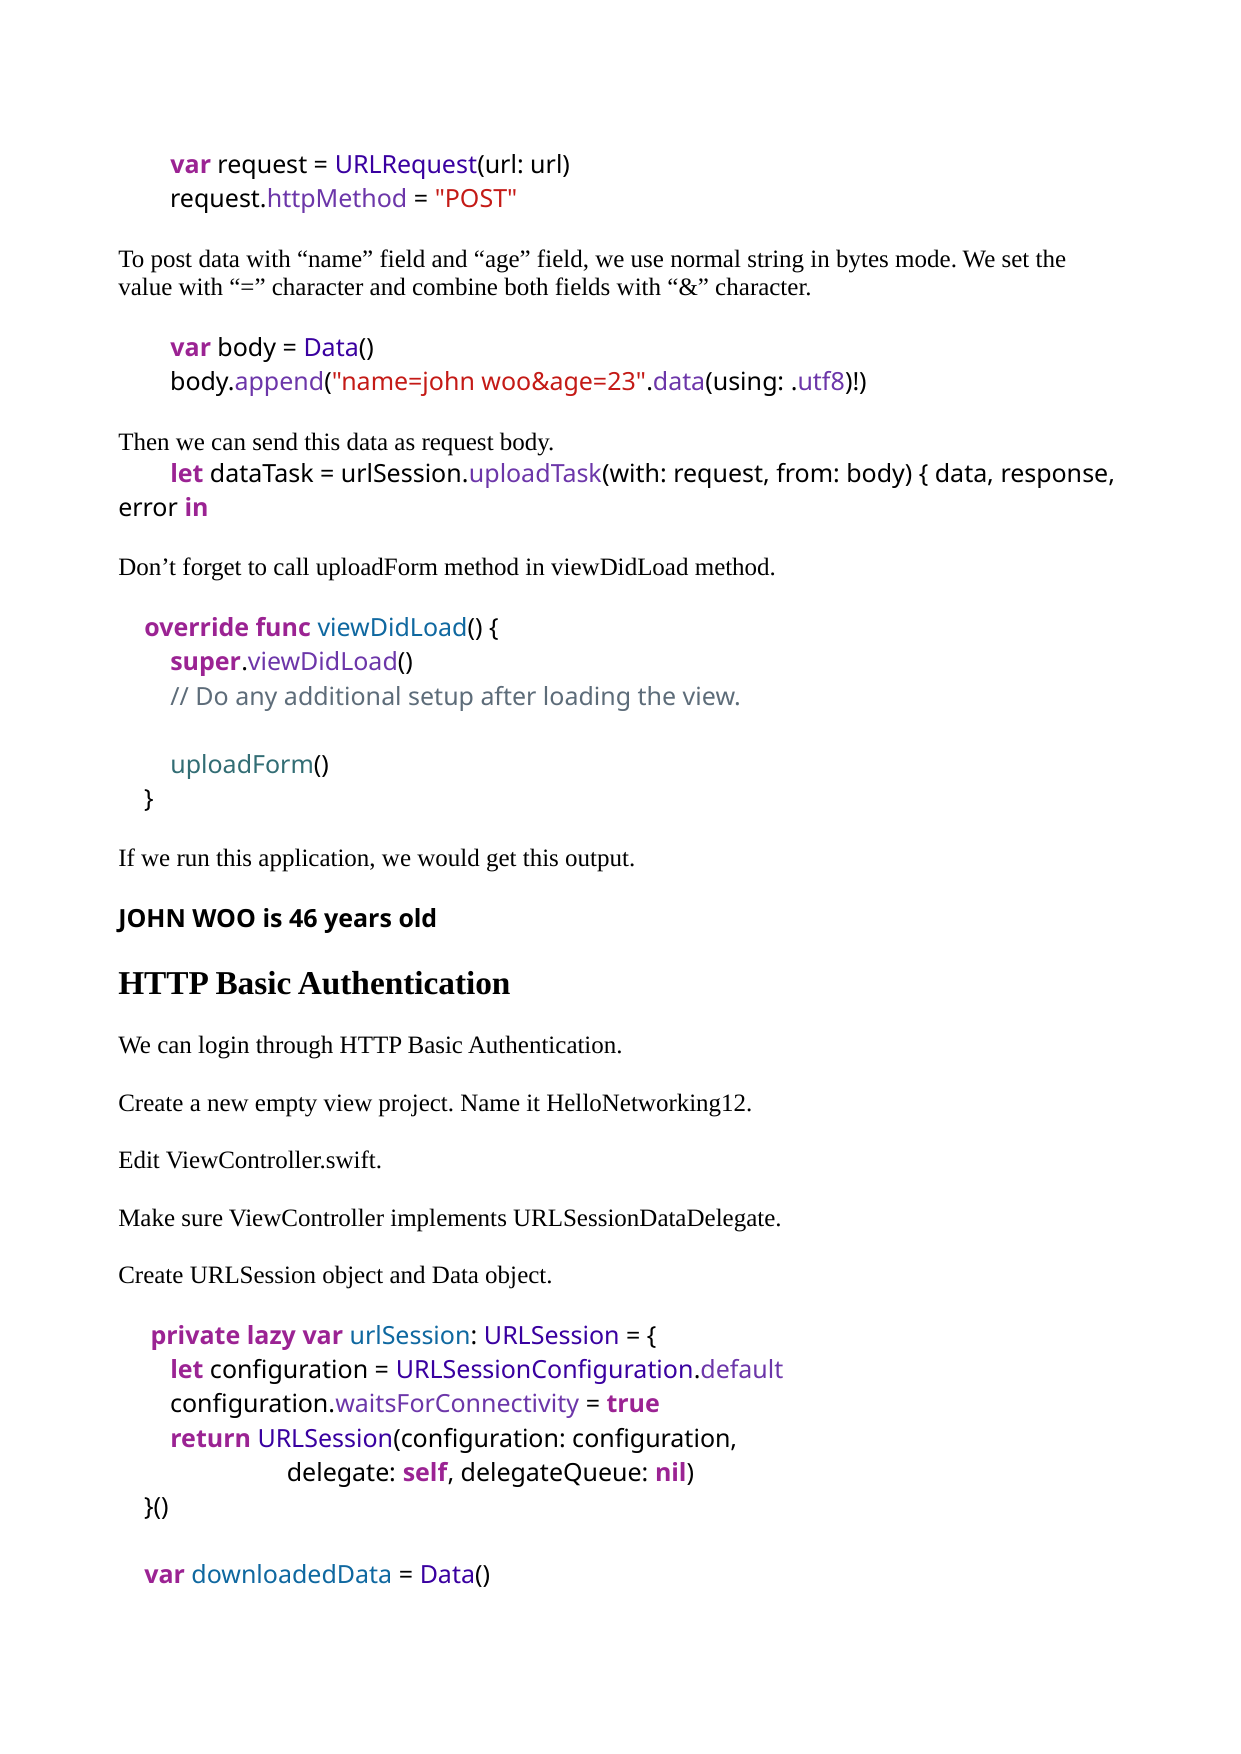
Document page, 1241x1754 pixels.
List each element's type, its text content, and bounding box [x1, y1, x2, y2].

text var body = Data() [118, 330, 1122, 364]
text super.viewDidLoad() [118, 644, 1122, 678]
text configuration.waitsForConnectivity = true [118, 1386, 1122, 1420]
text If we run this application, we would get this output. [118, 843, 1122, 872]
text } [118, 780, 1122, 814]
text Create URLSession object and Data object. [118, 1261, 1122, 1289]
text Don’t forget to call uploadForm method in viewDidLoad method. [118, 552, 1122, 581]
text body.append("name=john woo&age=23".data(using: .utf8)!) [118, 364, 1122, 398]
text var downloadedData = Data() [118, 1556, 1122, 1591]
text HTTP Basic Authentication [118, 963, 1122, 1002]
text JOHN WOO is 46 years old [118, 901, 1122, 935]
text Make sure ViewController implements URLSessionDataDelegate. [118, 1203, 1122, 1232]
text We can login through HTTP Basic Authentication. [118, 1031, 1122, 1059]
text return URLSession(configuration: configuration, [118, 1420, 1122, 1454]
text // Do any additional setup after loading the view. [118, 678, 1122, 712]
text }() [118, 1488, 1122, 1522]
text private lazy var urlSession: URLSession = { [118, 1318, 1122, 1352]
text override func viewDidLoad() { [118, 610, 1122, 644]
text Create a new empty view project. Name it HelloNetworking12. [118, 1088, 1122, 1117]
text delegate: self, delegateQueue: nil) [118, 1454, 1122, 1488]
text request.httpMethod = "POST" [118, 181, 1122, 215]
text let dataTask = urlSession.uploadTask(with: request, from: body) { data, response, error in [118, 456, 1122, 524]
text uploadForm() [118, 746, 1122, 780]
text Edit ViewController.swift. [118, 1146, 1122, 1174]
text Then we can send this data as request body. [118, 427, 1122, 456]
text var request = URLRequest(url: url) [118, 147, 1122, 181]
text To post data with “name” field and “age” field, we use normal string in bytes mode. We set the value with “=” character and combine both fields with “&” character. [118, 244, 1122, 301]
text let configuration = URLSessionConfiguration.default [118, 1352, 1122, 1386]
